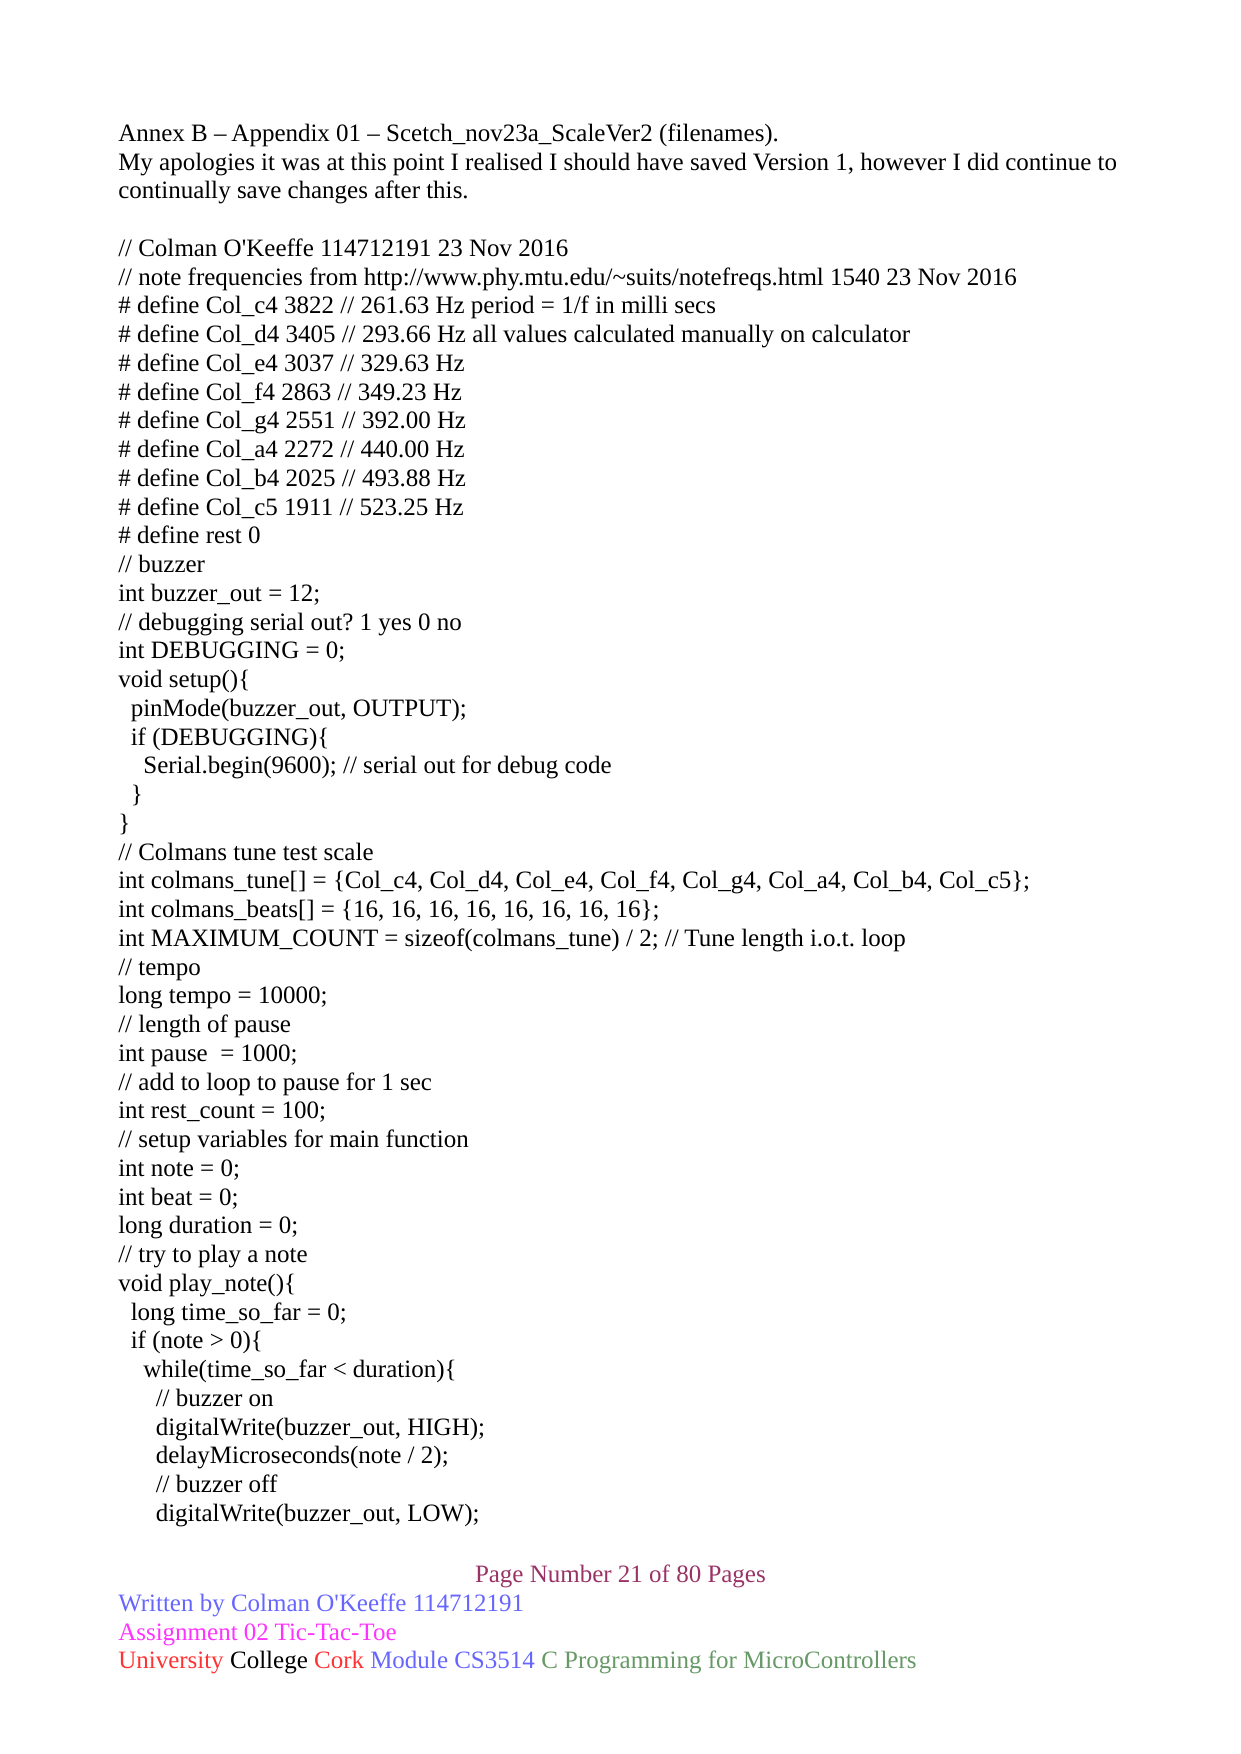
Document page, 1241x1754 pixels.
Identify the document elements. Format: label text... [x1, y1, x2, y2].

text void play_note(){ [118, 1268, 1122, 1297]
text int beat = 0; [118, 1182, 1122, 1211]
text digitalWrite(buzzer_out, HIGH); [118, 1412, 1122, 1441]
text while(time_so_far < duration){ [118, 1354, 1122, 1383]
text My apologies it was at this point I realised I should have saved Version 1, however I did continue to continually save changes after this. [118, 147, 1122, 204]
text // debugging serial out? 1 yes 0 no [118, 607, 1122, 636]
text # define rest 0 [118, 521, 1122, 549]
text # define Col_c5 1911 // 523.25 Hz [118, 492, 1122, 521]
text // buzzer [118, 549, 1122, 578]
text // note frequencies from http://www.phy.mtu.edu/~suits/notefreqs.html 1540 23 Nov 2016 [118, 262, 1122, 291]
text int buzzer_out = 12; [118, 578, 1122, 607]
text # define Col_b4 2025 // 493.88 Hz [118, 463, 1122, 492]
text // Colman O'Keeffe 114712191 23 Nov 2016 [118, 233, 1122, 262]
text void setup(){ [118, 664, 1122, 693]
text if (DEBUGGING){ [118, 722, 1122, 751]
text long duration = 0; [118, 1211, 1122, 1239]
text long tempo = 10000; [118, 981, 1122, 1009]
text // buzzer off [118, 1469, 1122, 1498]
text long time_so_far = 0; [118, 1297, 1122, 1326]
text Annex B – Appendix 01 – Scetch_nov23a_ScaleVer2 (filenames). [118, 118, 1122, 147]
text # define Col_a4 2272 // 440.00 Hz [118, 434, 1122, 463]
text # define Col_c4 3822 // 261.63 Hz period = 1/f in milli secs [118, 291, 1122, 319]
text // length of pause [118, 1009, 1122, 1038]
text int colmans_beats[] = {16, 16, 16, 16, 16, 16, 16, 16}; [118, 894, 1122, 923]
text // add to loop to pause for 1 sec [118, 1067, 1122, 1096]
text int MAXIMUM_COUNT = sizeof(colmans_tune) / 2; // Tune length i.o.t. loop [118, 923, 1122, 952]
text int rest_count = 100; [118, 1096, 1122, 1124]
text } [118, 808, 1122, 837]
text // tempo [118, 952, 1122, 981]
text int colmans_tune[] = {Col_c4, Col_d4, Col_e4, Col_f4, Col_g4, Col_a4, Col_b4, Col_c5}; [118, 866, 1122, 894]
text # define Col_g4 2551 // 392.00 Hz [118, 406, 1122, 434]
text Serial.begin(9600); // serial out for debug code [118, 751, 1122, 779]
text int note = 0; [118, 1153, 1122, 1182]
text digitalWrite(buzzer_out, LOW); [118, 1498, 1122, 1527]
text // Colmans tune test scale [118, 837, 1122, 866]
text # define Col_f4 2863 // 349.23 Hz [118, 377, 1122, 406]
text // buzzer on [118, 1383, 1122, 1412]
text // try to play a note [118, 1239, 1122, 1268]
text int pause = 1000; [118, 1038, 1122, 1067]
text # define Col_d4 3405 // 293.66 Hz all values calculated manually on calculator [118, 319, 1122, 348]
text pinMode(buzzer_out, OUTPUT); [118, 693, 1122, 722]
text } [118, 779, 1122, 808]
text if (note > 0){ [118, 1326, 1122, 1354]
text // setup variables for main function [118, 1124, 1122, 1153]
text delayMicroseconds(note / 2); [118, 1441, 1122, 1469]
text int DEBUGGING = 0; [118, 636, 1122, 664]
text # define Col_e4 3037 // 329.63 Hz [118, 348, 1122, 377]
